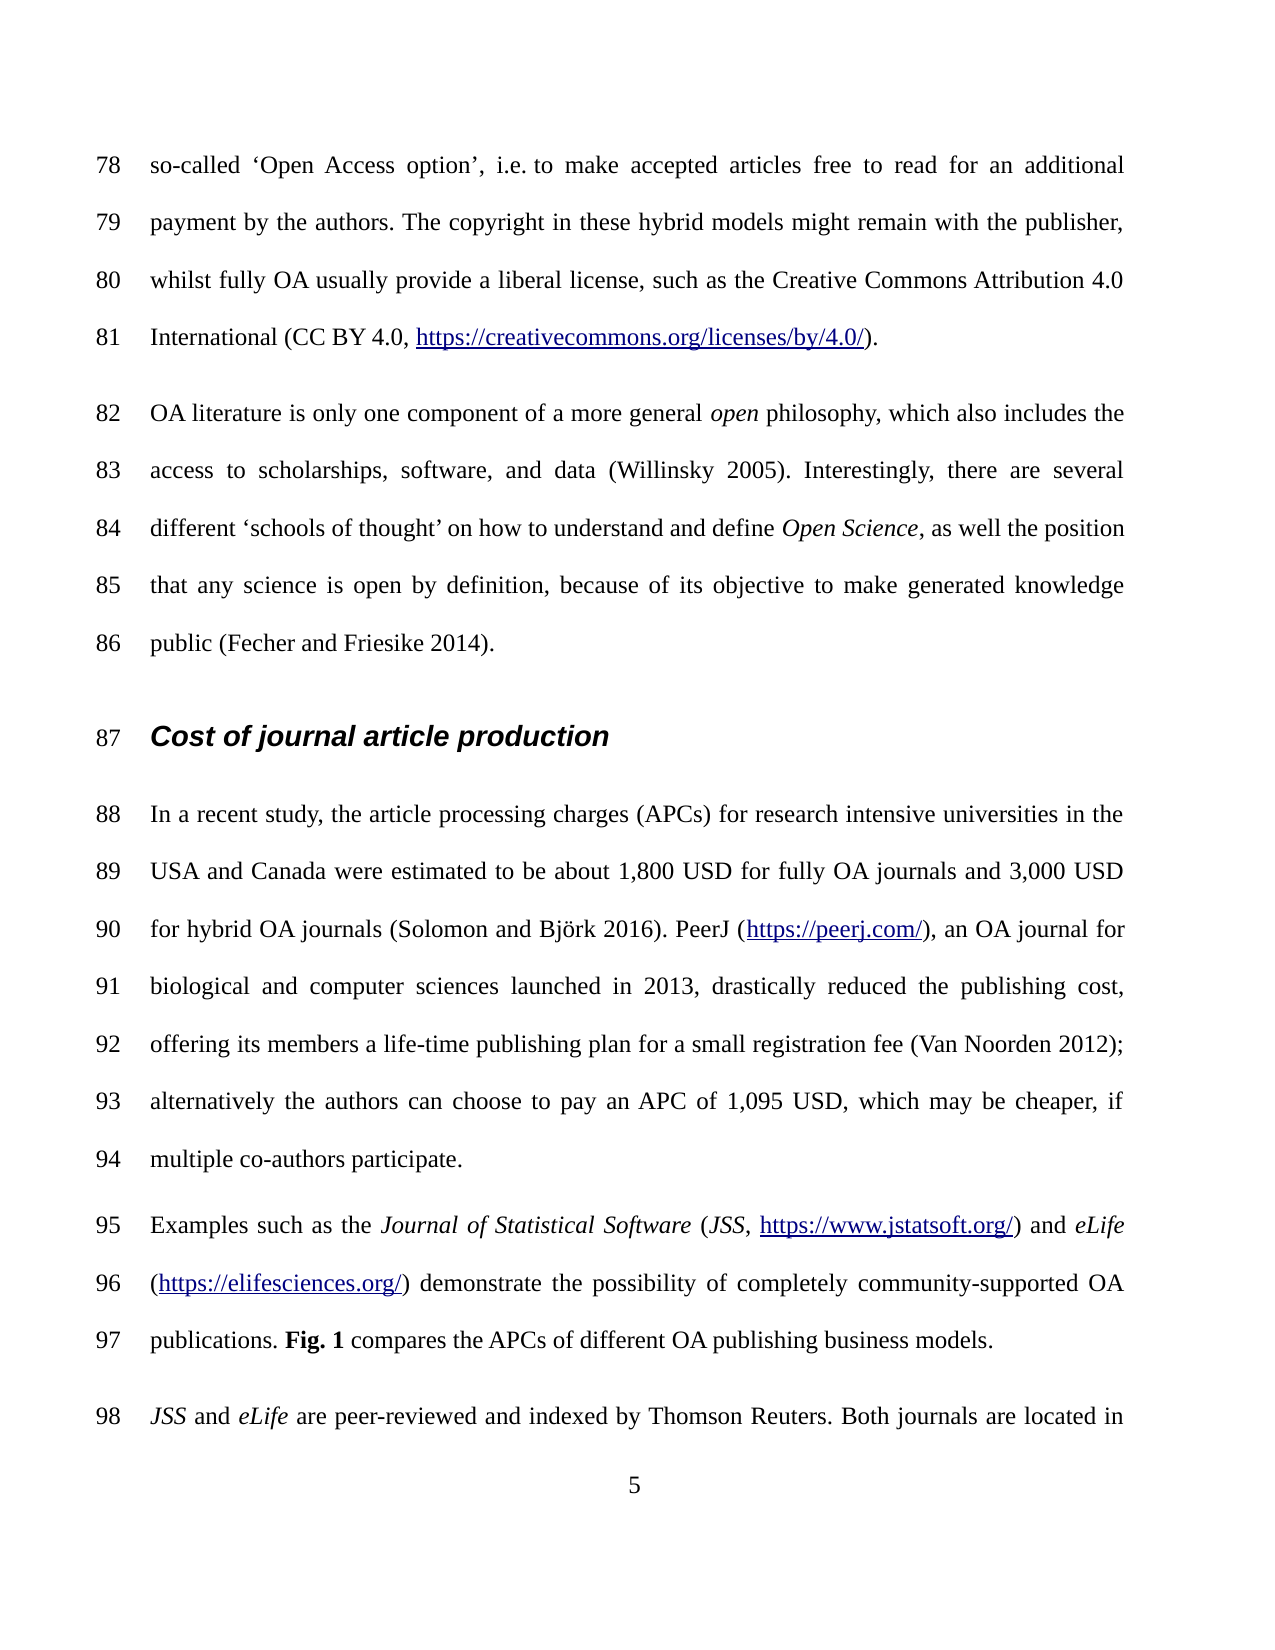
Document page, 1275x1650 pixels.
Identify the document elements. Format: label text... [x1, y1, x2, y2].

subtitle Cost of journal article production [150, 719, 1125, 753]
text In a recent study, the article processing charges (APCs) for research intensive universities in the USA and Canada were estimated to be about 1,800 USD for fully OA journals and 3,000 USD for hybrid OA journals (Solomon and Björk 2016). PeerJ (https://peerj.com/), an OA journal for biological and computer sciences launched in 2013, drastically reduced the publishing cost, offering its members a life-time publishing plan for a small registration fee (Van Noorden 2012); alternatively the authors can choose to pay an APC of 1,095 USD, which may be cheaper, if multiple co-authors participate. [150, 799, 1125, 1173]
text OA literature is only one component of a more general open philosophy, which also includes the access to scholarships, software, and data (Willinsky 2005). Interestingly, there are several different ‘schools of thought’ on how to understand and define Open Science, as well the position that any science is open by definition, because of its objective to make generated knowledge public (Fecher and Friesike 2014). [150, 398, 1125, 657]
text so-called ‘Open Access option’, i.e. to make accepted articles free to read for an additional payment by the authors. The copyright in these hybrid models might remain with the publisher, whilst fully OA usually provide a liberal license, such as the Creative Commons Attribution 4.0 International (CC BY 4.0, https://creativecommons.org/licenses/by/4.0/). [150, 150, 1125, 351]
text JSS and eLife are peer-reviewed and indexed by Thomson Reuters. Both journals are located in [150, 1401, 1125, 1429]
text Examples such as the Journal of Statistical Software (JSS, https://www.jstatsoft.org/) and eLife (https://elifesciences.org/) demonstrate the possibility of completely community-supported OA publications. Fig. 1 compares the APCs of different OA publishing business models. [150, 1210, 1125, 1354]
